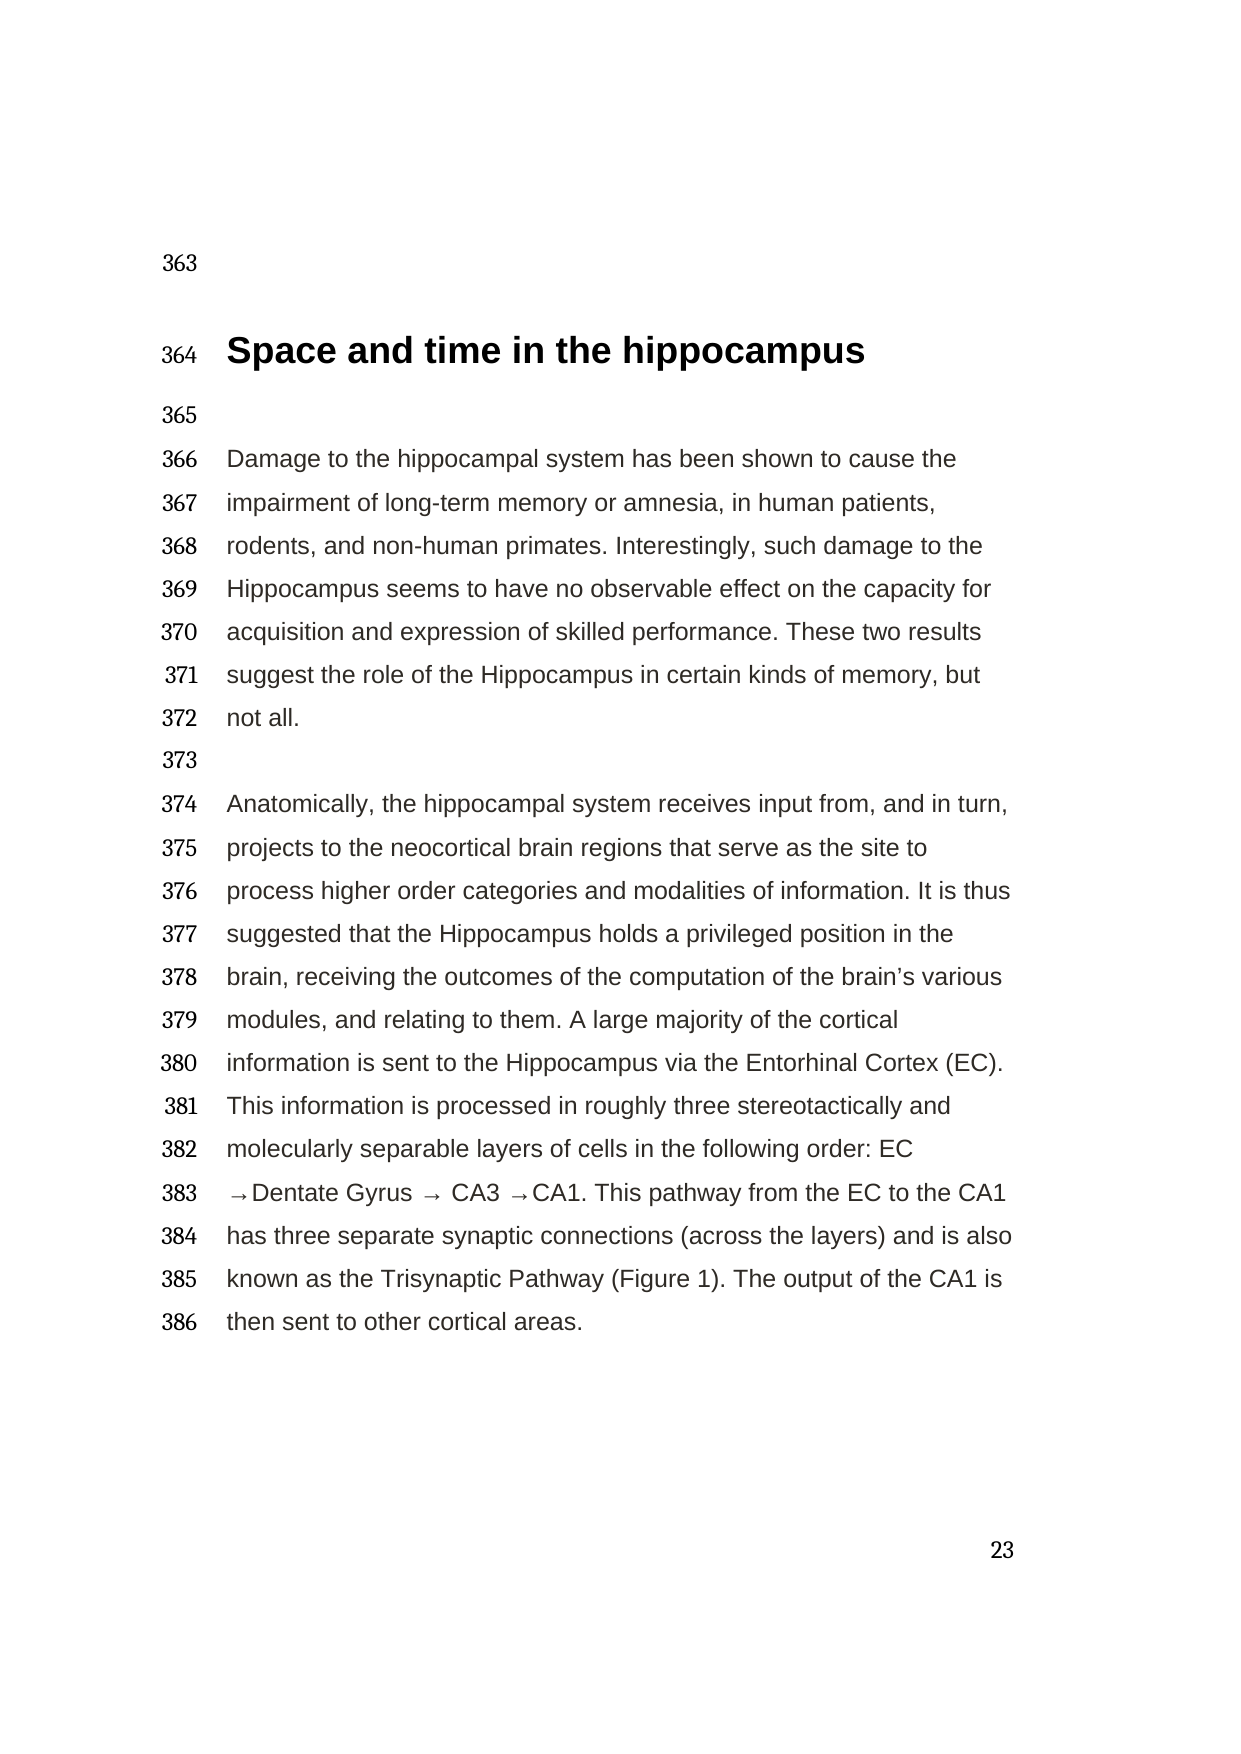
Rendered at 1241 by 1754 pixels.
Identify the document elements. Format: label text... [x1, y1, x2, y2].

text Anatomically, the hippocampal system receives input from, and in turn, projects to the neocortical brain regions that serve as the site to process higher order categories and modalities of information. It is thus suggested that the Hippocampus holds a privileged position in the brain, receiving the outcomes of the computation of the brain’s various modules, and relating to them. A large majority of the cortical information is sent to the Hippocampus via the Entorhinal Cortex (EC). This information is processed in roughly three stereotactically and molecularly separable layers of cells in the following order: EC →Dentate Gyrus → CA3 →CA1. This pathway from the EC to the CA1 has three separate synaptic connections (across the layers) and is also known as the Trisynaptic Pathway (Figure 1). The output of the CA1 is then sent to other cortical areas. [226, 789, 1014, 1336]
subtitle Space and time in the hippocampus [226, 328, 1014, 371]
text Damage to the hippocampal system has been shown to cause the impairment of long-term memory or amnesia, in human patients, rodents, and non-human primates. Interestingly, such damage to the Hippocampus seems to have no observable effect on the capacity for acquisition and expression of skilled performance. These two results suggest the role of the Hippocampus in certain kinds of memory, but not all. [226, 444, 1014, 732]
